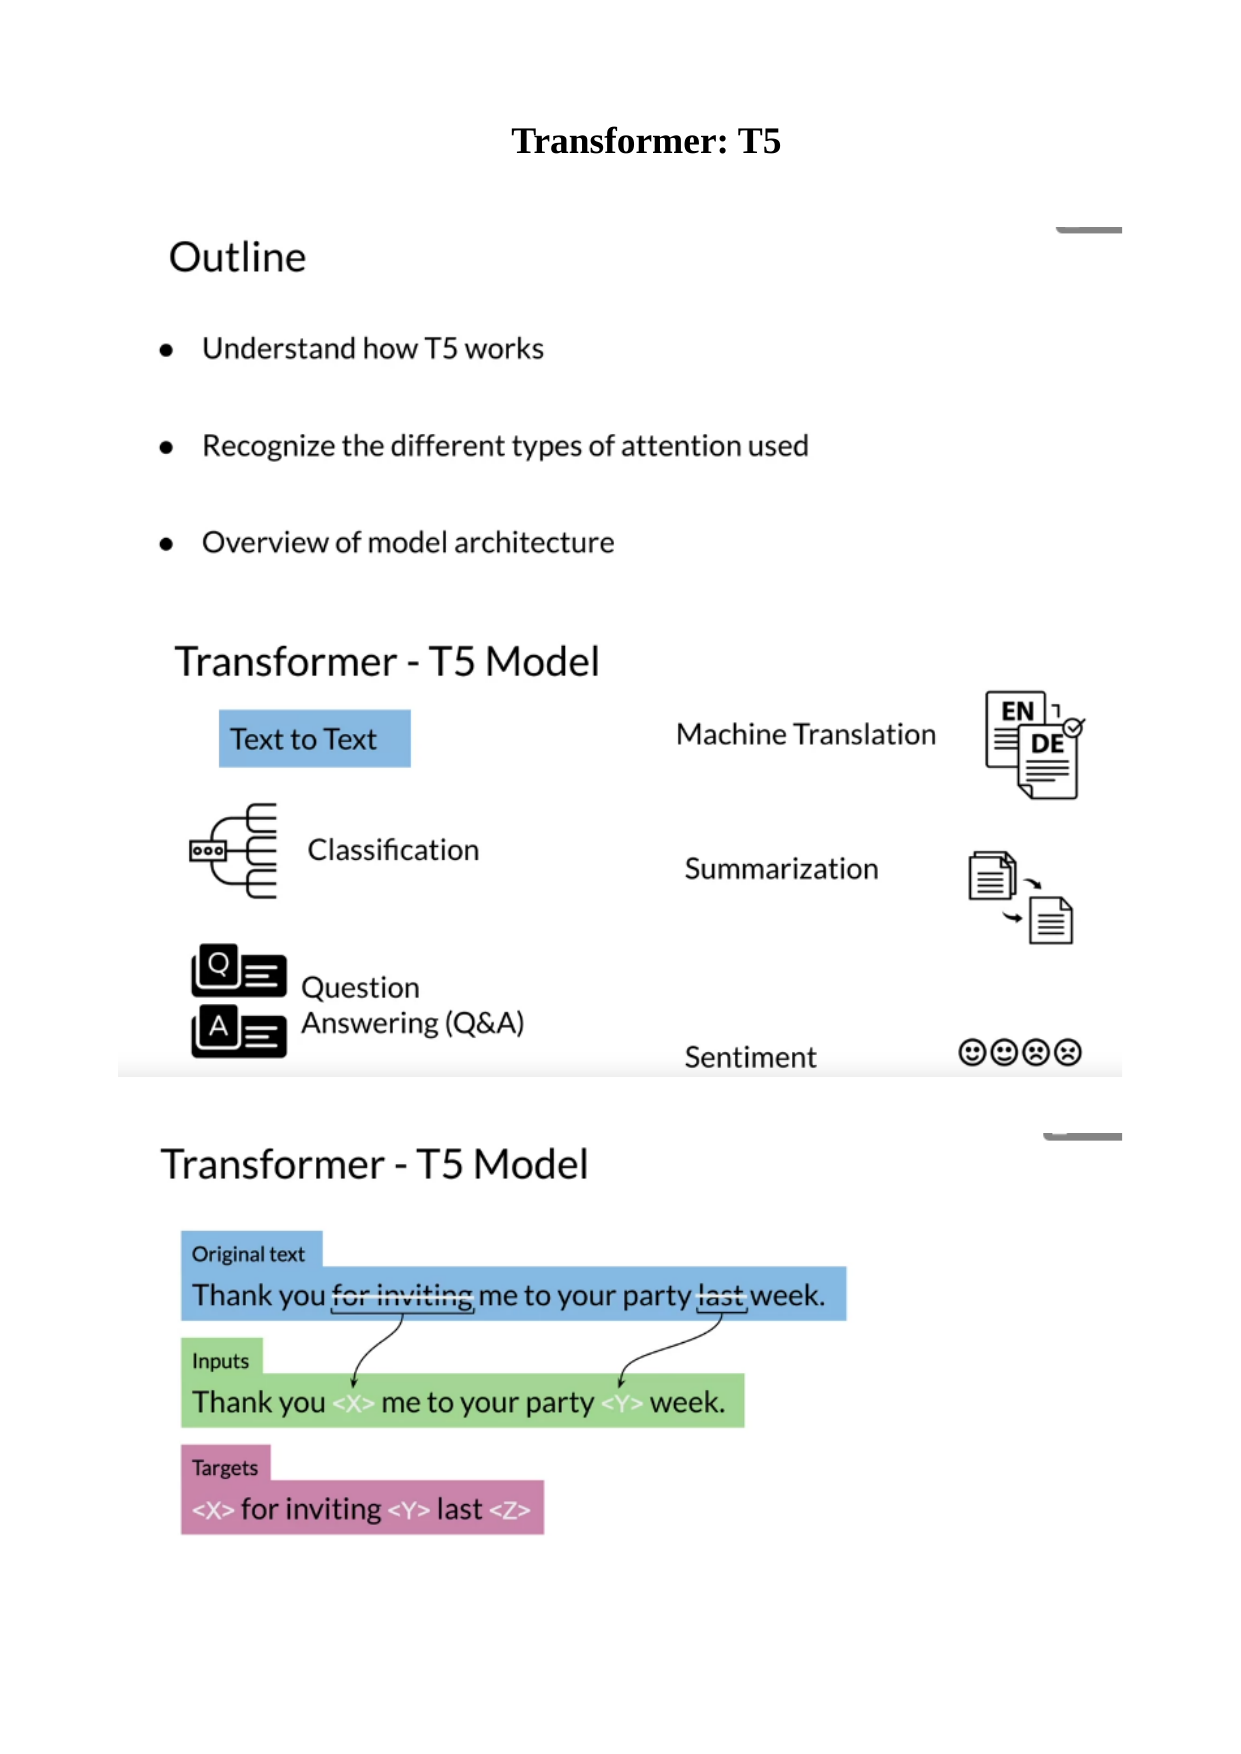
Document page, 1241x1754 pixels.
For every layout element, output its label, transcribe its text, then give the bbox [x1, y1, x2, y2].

picture [118, 633, 1123, 1077]
subtitle Transformer: T5 [118, 118, 1122, 161]
picture [118, 1133, 1123, 1551]
picture [118, 227, 1123, 576]
